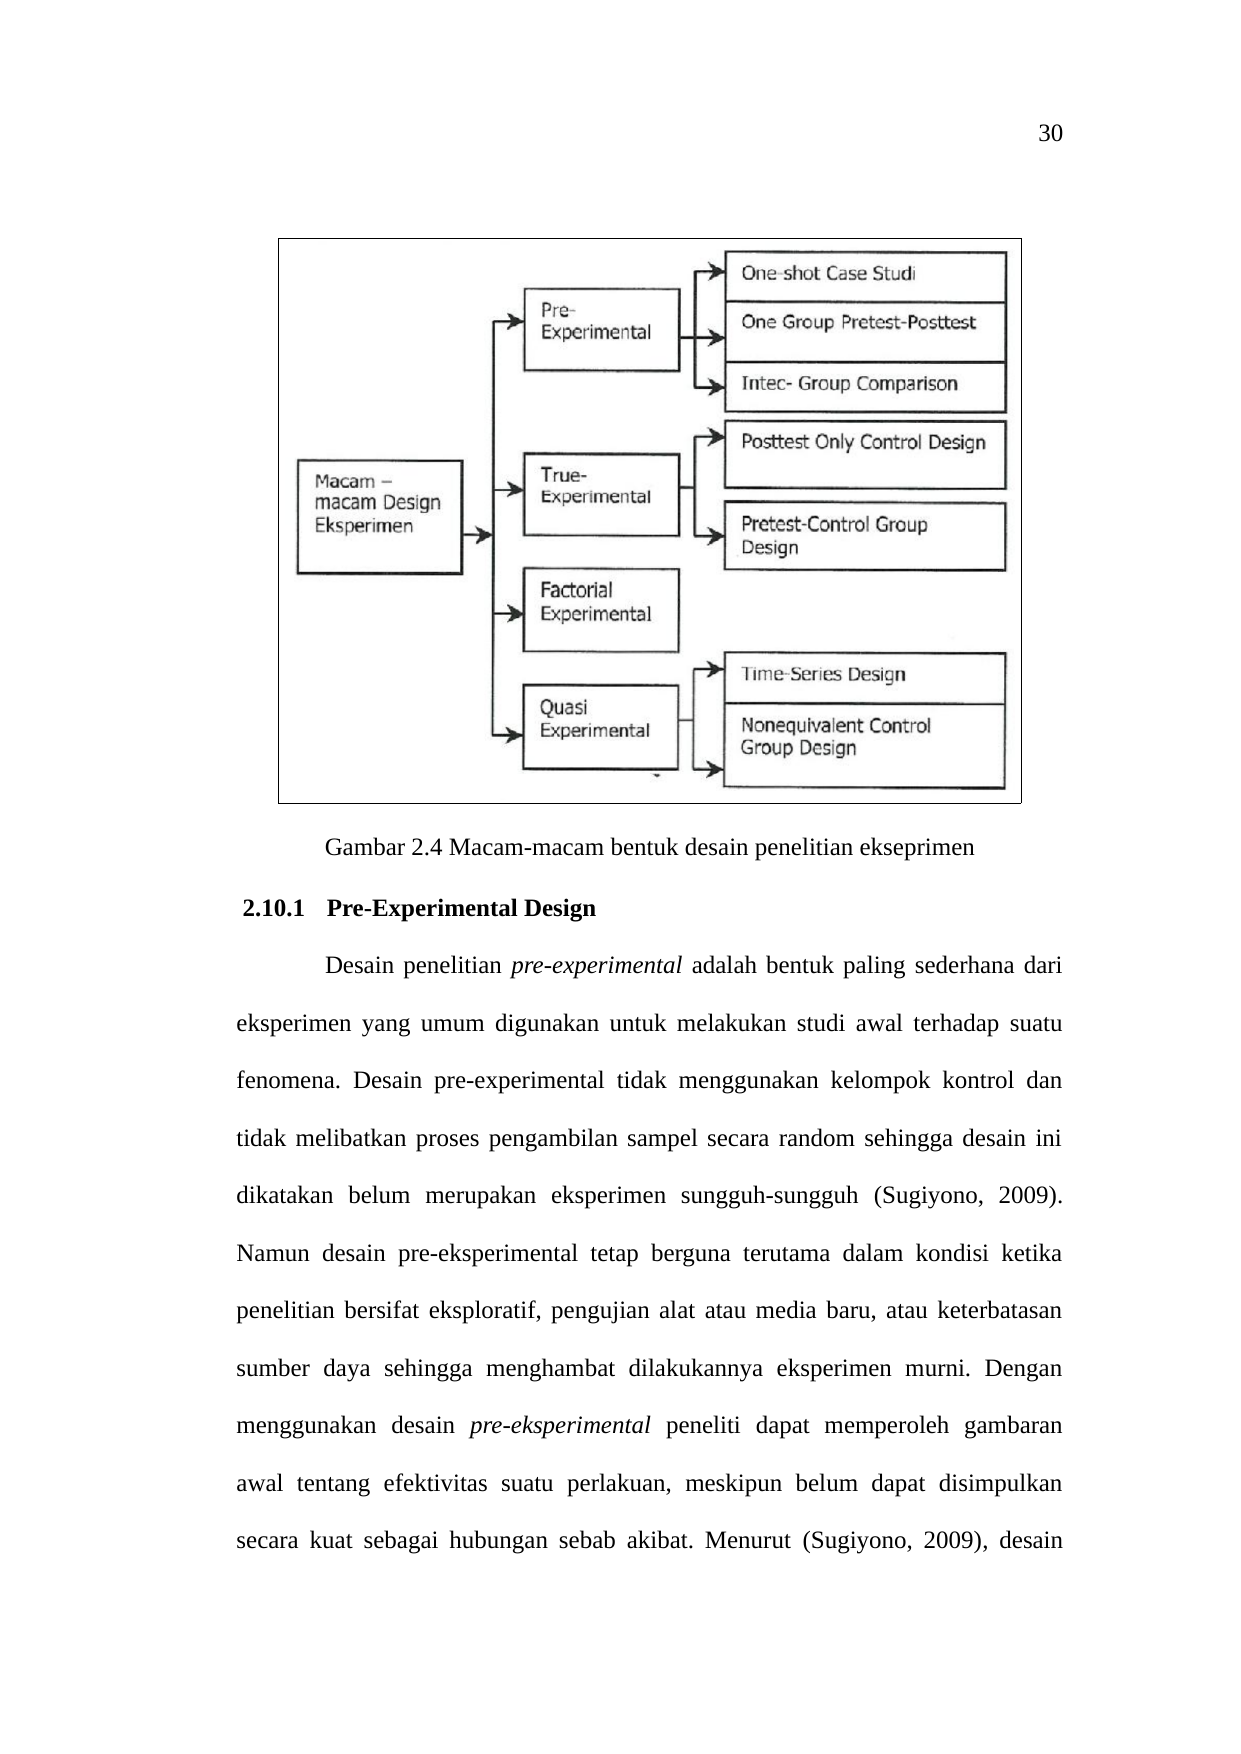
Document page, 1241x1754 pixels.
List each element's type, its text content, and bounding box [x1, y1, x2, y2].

picture [281, 241, 1019, 800]
text Desain penelitian pre-experimental adalah bentuk paling sederhana dari eksperimen yang umum digunakan untuk melakukan studi awal terhadap suatu fenomena. Desain pre-experimental tidak menggunakan kelompok kontrol dan tidak melibatkan proses pengambilan sampel secara random sehingga desain ini dikatakan belum merupakan eksperimen sungguh-sungguh (Sugiyono, 2009). Namun desain pre-eksperimental tetap berguna terutama dalam kondisi ketika penelitian bersifat eksploratif, pengujian alat atau media baru, atau keterbatasan sumber daya sehingga menghambat dilakukannya eksperimen murni. Dengan menggunakan desain pre-eksperimental peneliti dapat memperoleh gambaran awal tentang efektivitas suatu perlakuan, meskipun belum dapat disimpulkan secara kuat sebagai hubungan sebab akibat. Menurut (Sugiyono, 2009), desain [236, 950, 1063, 1554]
text Gambar 2.4 Macam-macam bentuk desain penelitian ekseprimen [278, 804, 1021, 861]
text [279, 239, 1021, 803]
subtitle Pre-Experimental Design [236, 893, 1063, 922]
